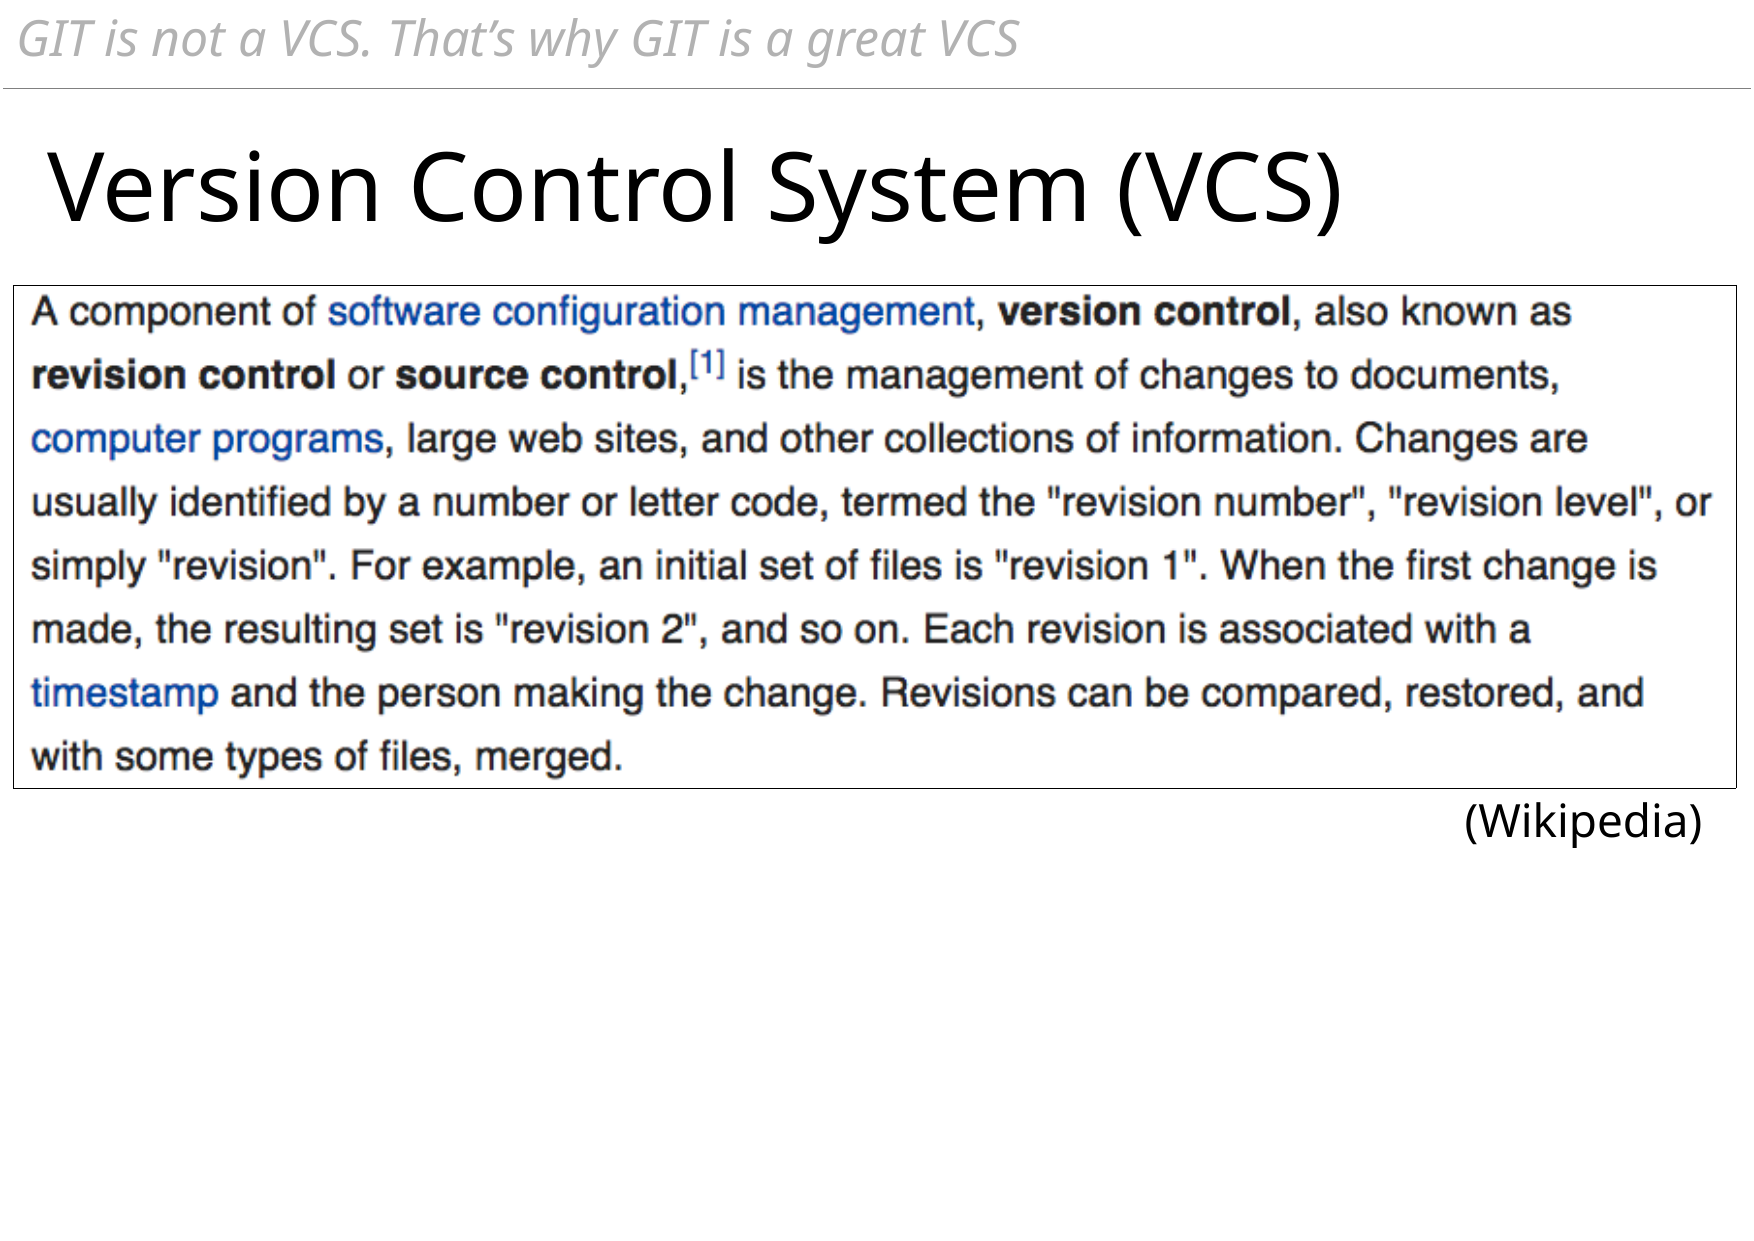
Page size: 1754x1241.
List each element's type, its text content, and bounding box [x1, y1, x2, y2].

text Version Control System (VCS) [3, 118, 1751, 249]
picture [16, 287, 1733, 786]
text (Wikipedia) [3, 283, 1751, 851]
